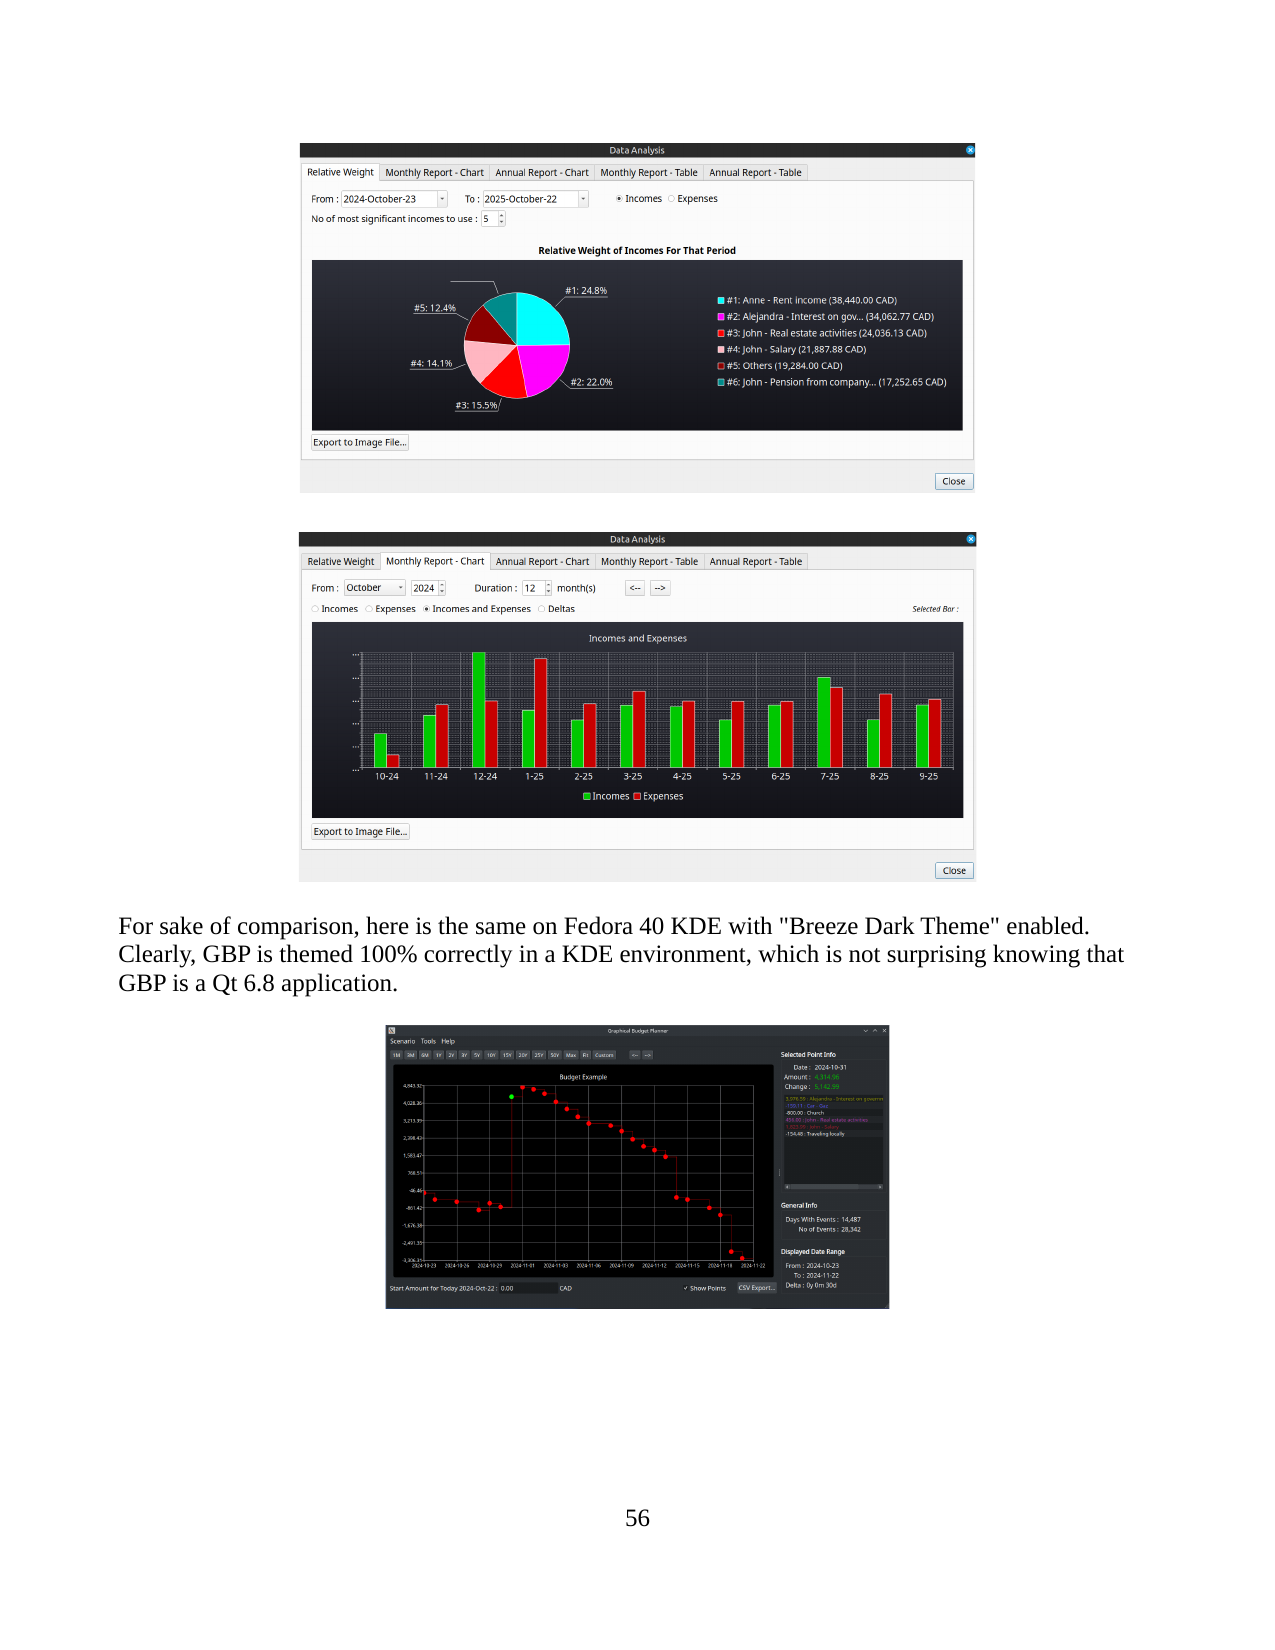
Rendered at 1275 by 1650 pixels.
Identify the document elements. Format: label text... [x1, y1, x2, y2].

picture [298, 532, 977, 882]
picture [299, 143, 976, 493]
text For sake of comparison, here is the same on Fedora 40 KDE with "Breeze Dark Theme" enabled. Clearly, GBP is themed 100% correctly in a KDE environment, which is not surprising knowing that GBP is a Qt 6.8 application. [118, 911, 1157, 997]
picture [385, 1025, 890, 1309]
